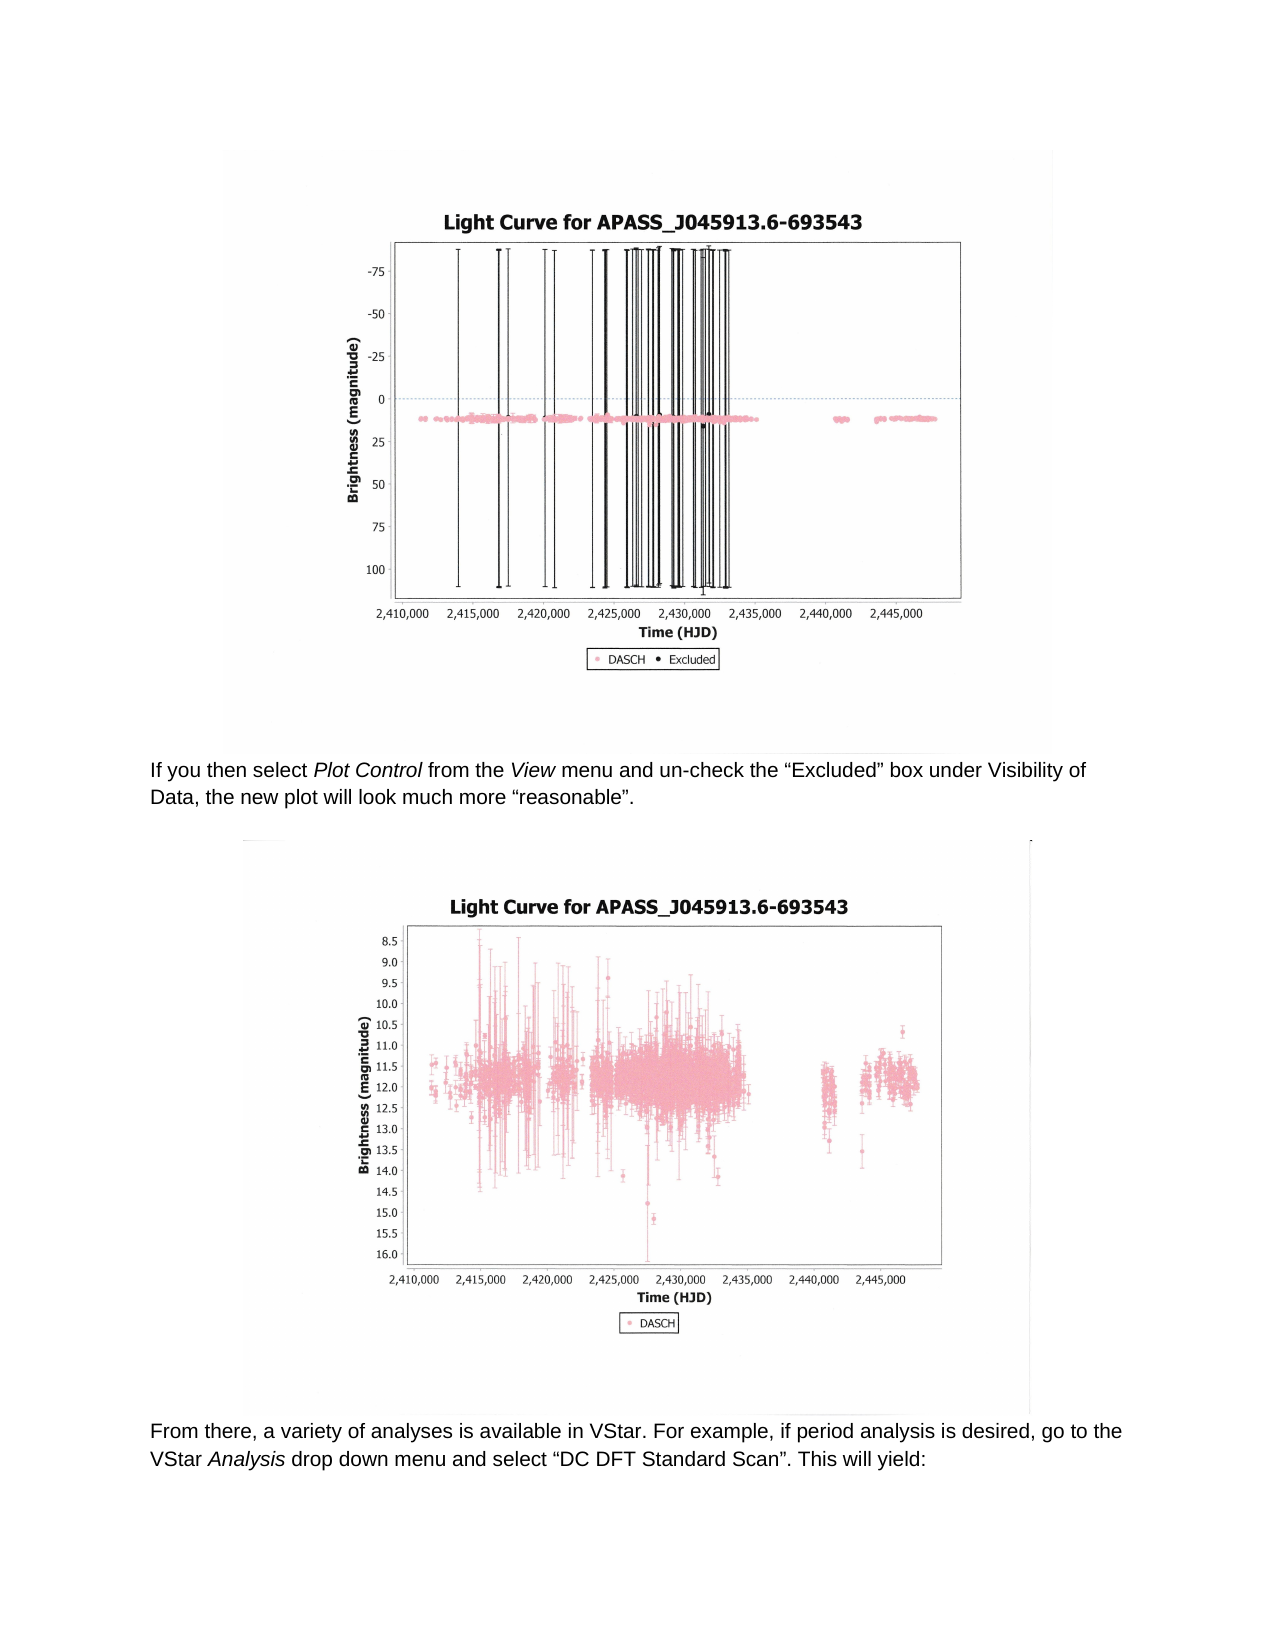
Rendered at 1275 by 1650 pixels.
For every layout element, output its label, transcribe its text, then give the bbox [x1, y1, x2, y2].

text From there, a variety of analyses is available in VStar. For example, if period analysis is desired, go to the VStar Analysis drop down menu and select “DC DFT Standard Scan”. This will yield: [150, 1419, 1125, 1471]
text If you then select Plot Control from the View menu and un-check the “Excluded” box under Visibility of Data, the new plot will look much more “reasonable”. [150, 758, 1125, 809]
picture [243, 840, 1033, 1416]
picture [222, 150, 1053, 754]
